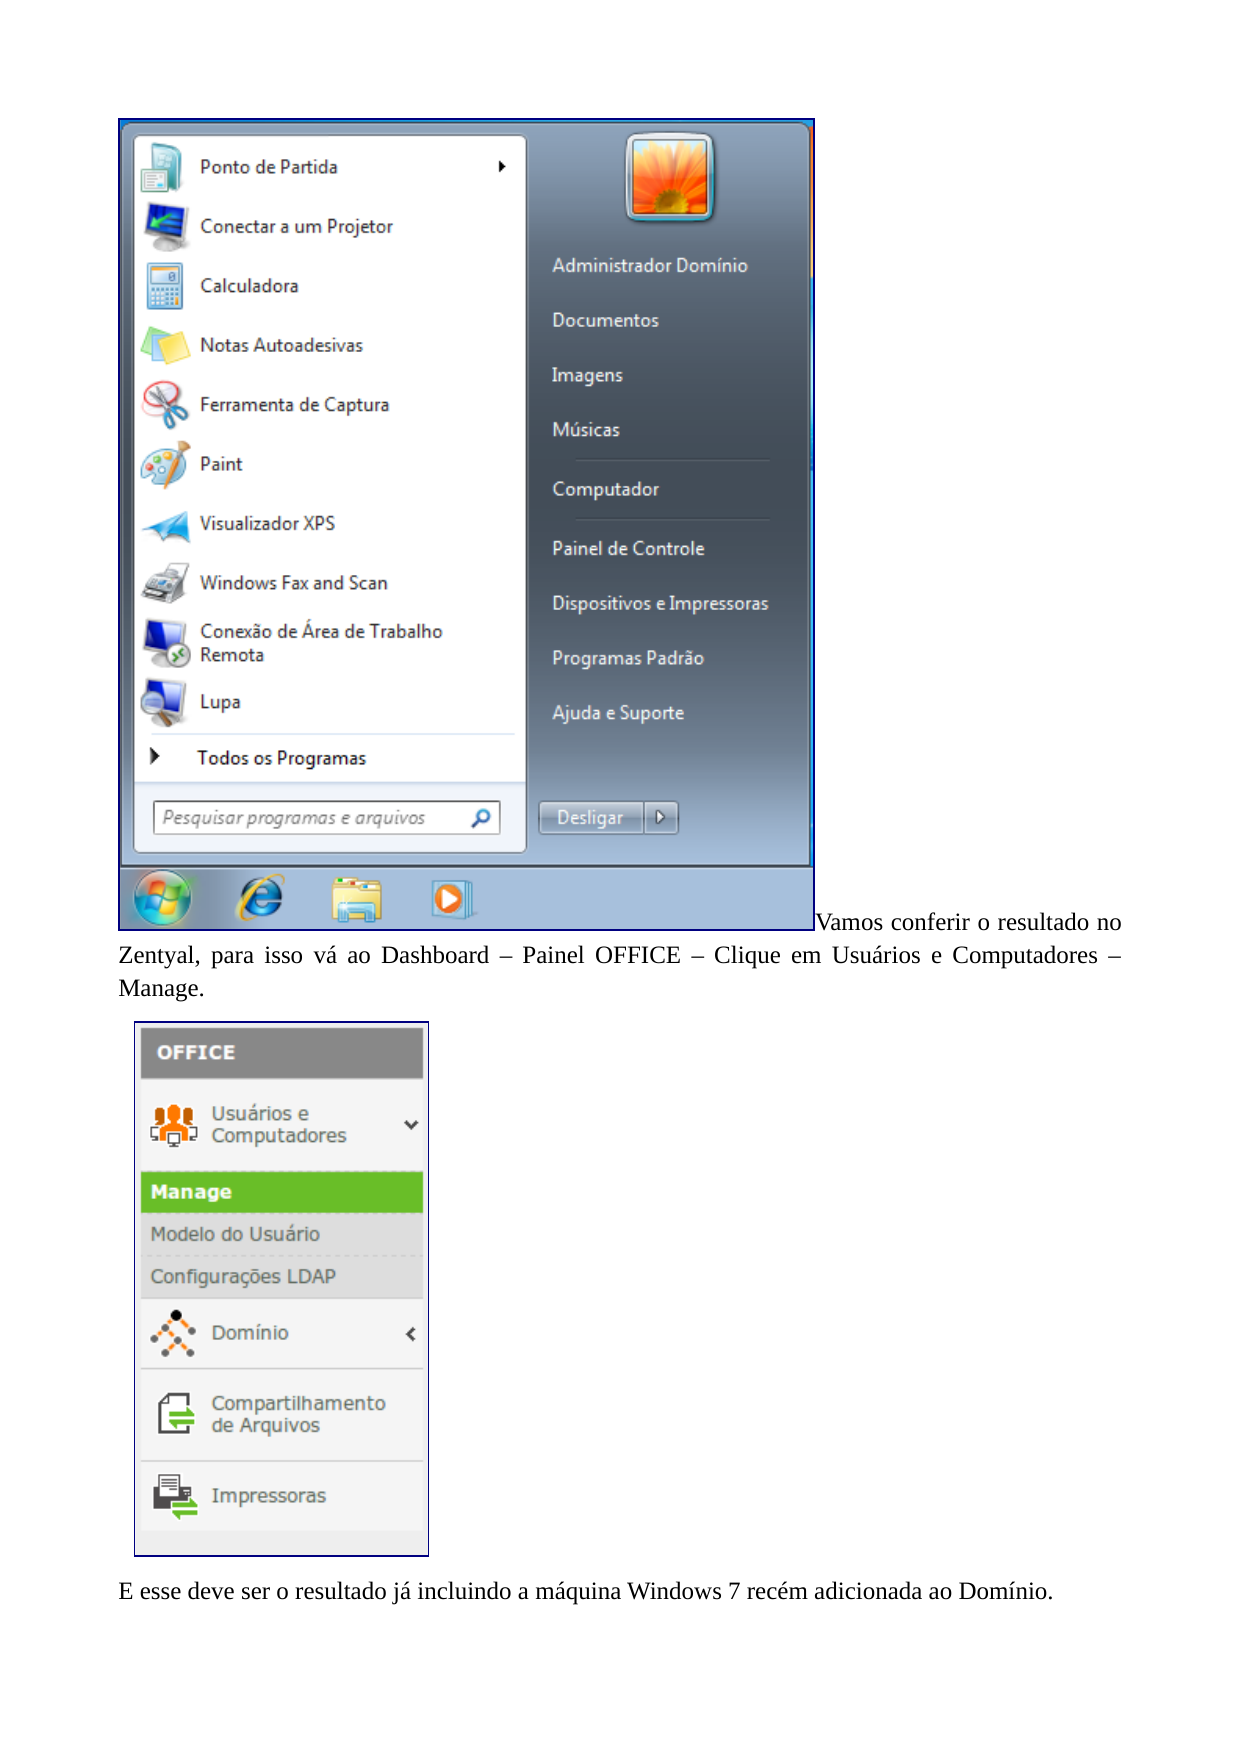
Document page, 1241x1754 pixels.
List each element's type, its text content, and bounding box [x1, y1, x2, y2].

text Vamos conferir o resultado no Zentyal, para isso vá ao Dashboard – Painel OFFICE – Clique em Usuários e Computadores – Manage. [118, 118, 1122, 1002]
picture [135, 1023, 428, 1555]
text E esse deve ser o resultado já incluindo a máquina Windows 7 recém adicionada ao Domínio. [118, 1576, 1122, 1604]
picture [120, 120, 813, 929]
